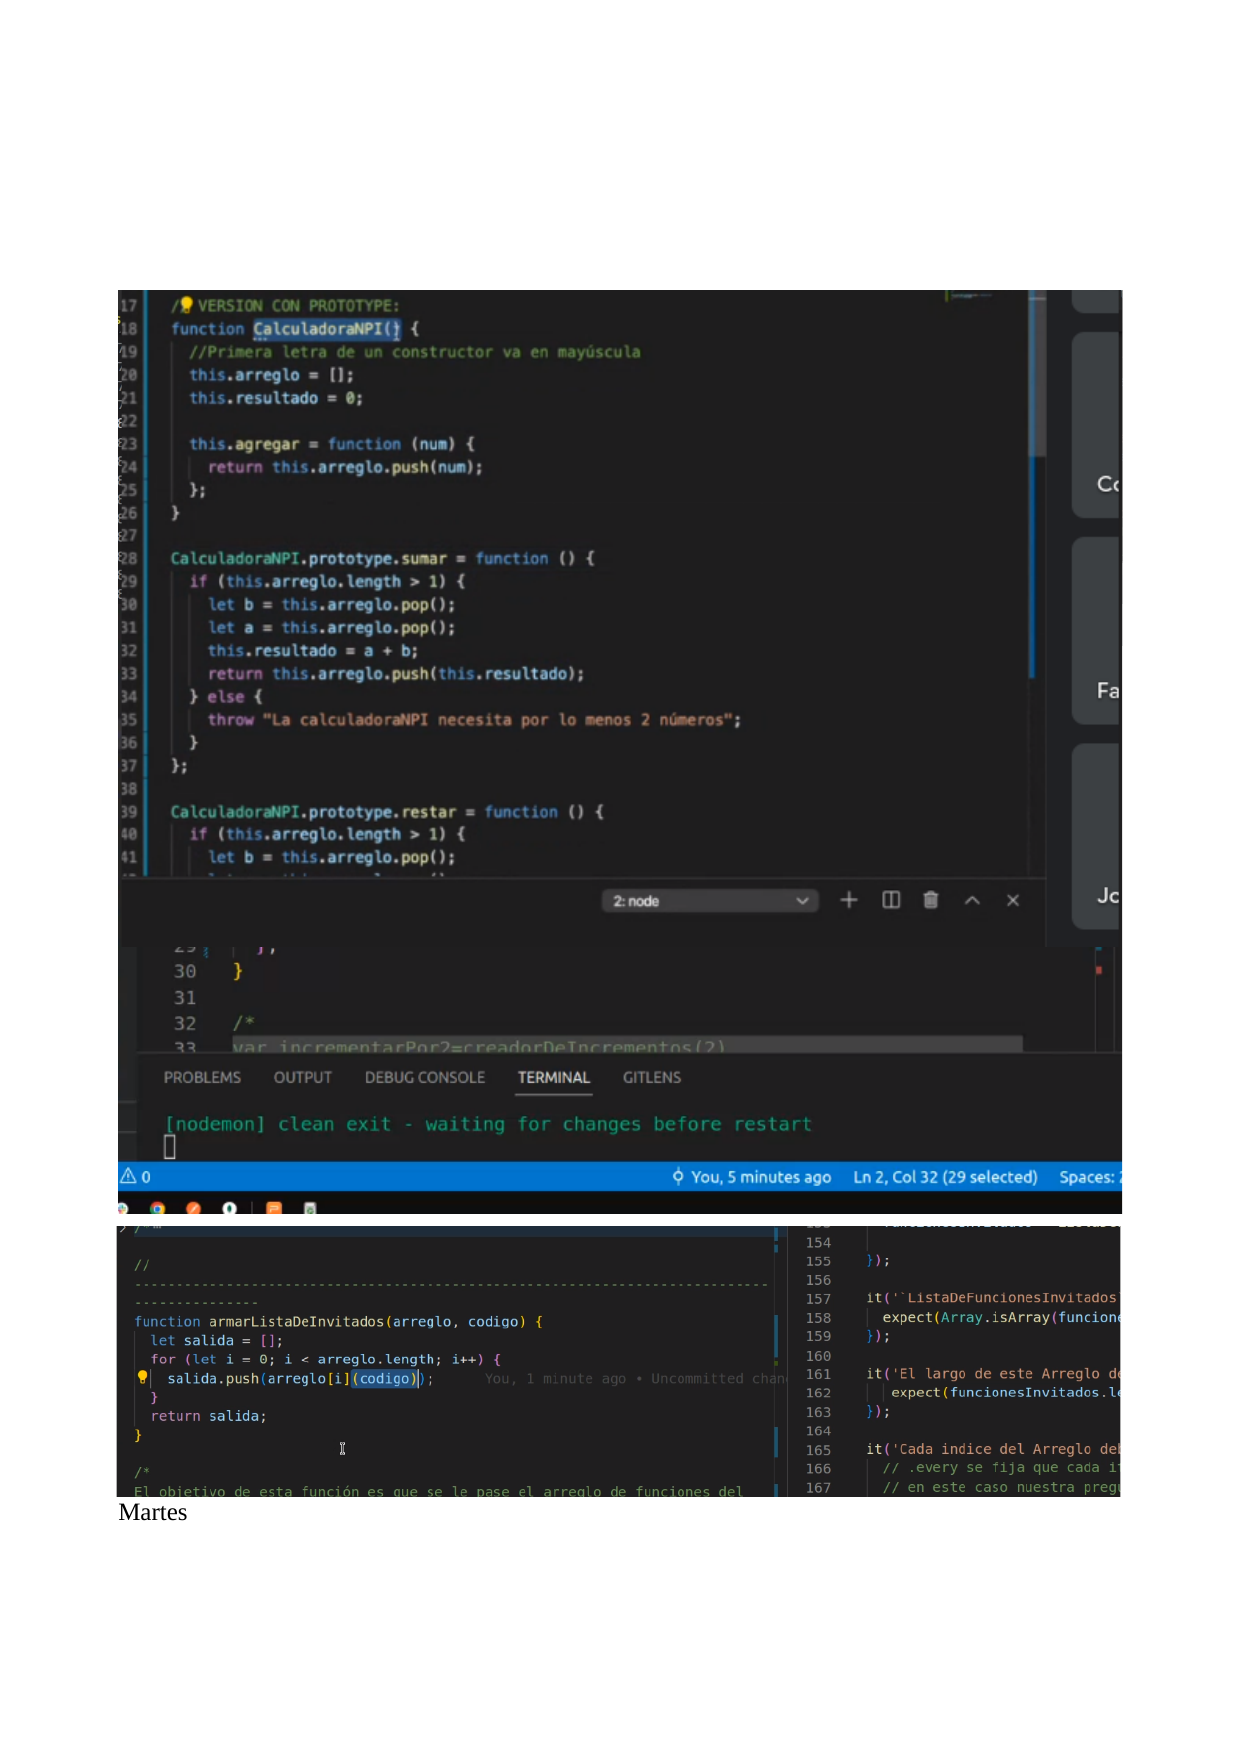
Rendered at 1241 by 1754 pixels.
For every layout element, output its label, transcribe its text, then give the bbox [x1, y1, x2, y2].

picture [116, 1226, 1121, 1497]
picture [118, 290, 1123, 1214]
text Martes [118, 1214, 1122, 1525]
